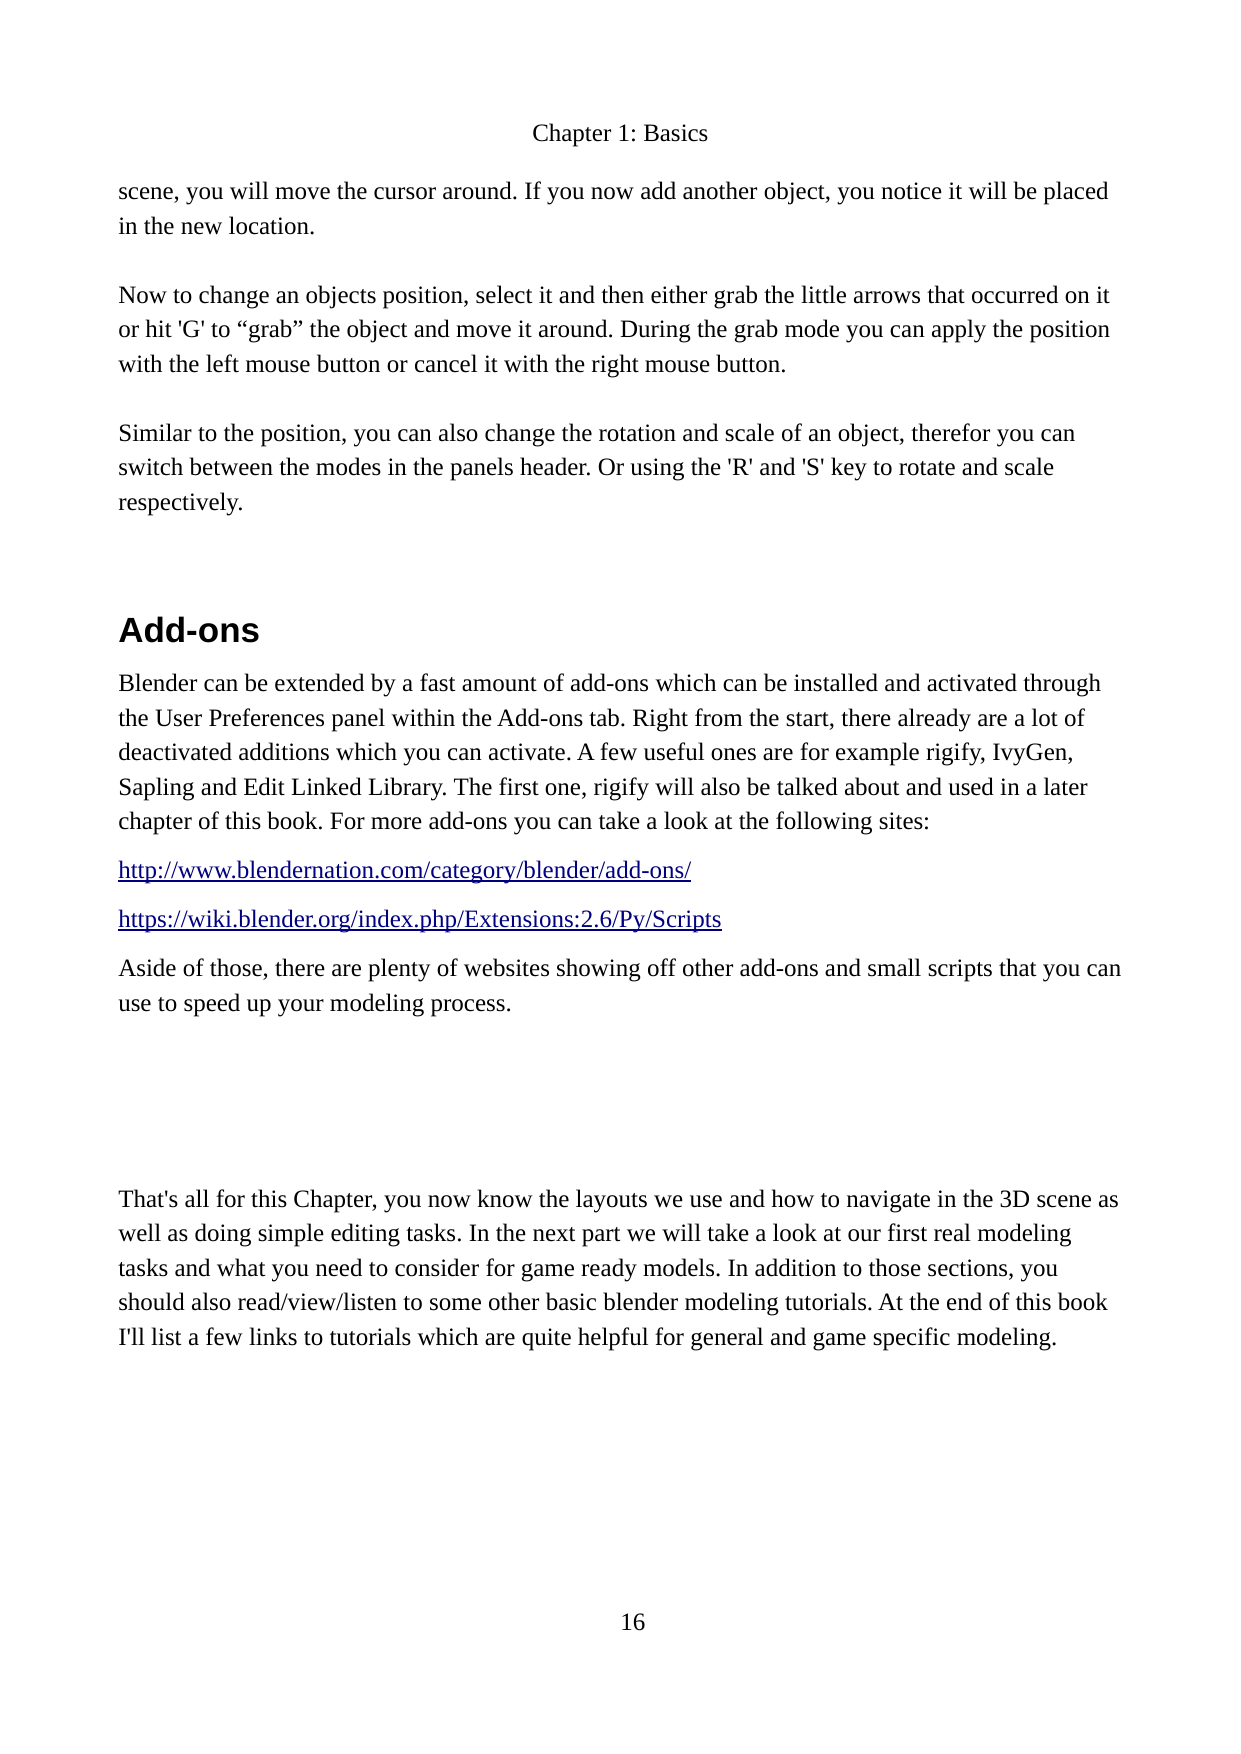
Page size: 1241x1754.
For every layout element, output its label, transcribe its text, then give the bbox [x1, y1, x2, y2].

text scene, you will move the cursor around. If you now add another object, you notice it will be placed in the new location. Now to change an objects position, select it and then either grab the little arrows that occurred on it or hit 'G' to “grab” the object and move it around. During the grab mode you can apply the position with the left mouse button or cancel it with the right mouse button. Similar to the position, you can also change the rotation and scale of an object, therefor you can switch between the modes in the panels header. Or using the 'R' and 'S' key to rotate and scale respectively. [118, 176, 1122, 515]
text https://wiki.blender.org/index.php/Extensions:2.6/Py/Scripts [118, 904, 1122, 933]
text Blender can be extended by a fast amount of add-ons which can be installed and activated through the User Preferences panel within the Add-ons tab. Right from the start, there already are a lot of deactivated additions which you can activate. A few useful ones are for example rigify, IvyGen, Sapling and Edit Linked Library. The first one, rigify will also be talked about and used in a later chapter of this book. For more add-ons you can take a look at the following sites: [118, 668, 1122, 835]
subtitle Add-ons [118, 609, 1122, 650]
text http://www.blendernation.com/category/blender/add-ons/ [118, 855, 1122, 884]
text That's all for this Chapter, you now know the layouts we use and how to navigate in the 3D scene as well as doing simple editing tasks. In the next part we will take a look at our first real modeling tasks and what you need to consider for game ready models. In addition to those sections, you should also read/view/listen to some other basic blender modeling tutorials. At the end of this book I'll list a few links to tutorials which are quite helpful for general and game specific modeling. [118, 1184, 1122, 1351]
text Aside of those, there are plenty of websites showing off other add-ons and small scripts that you can use to speed up your modeling process. [118, 953, 1122, 1016]
